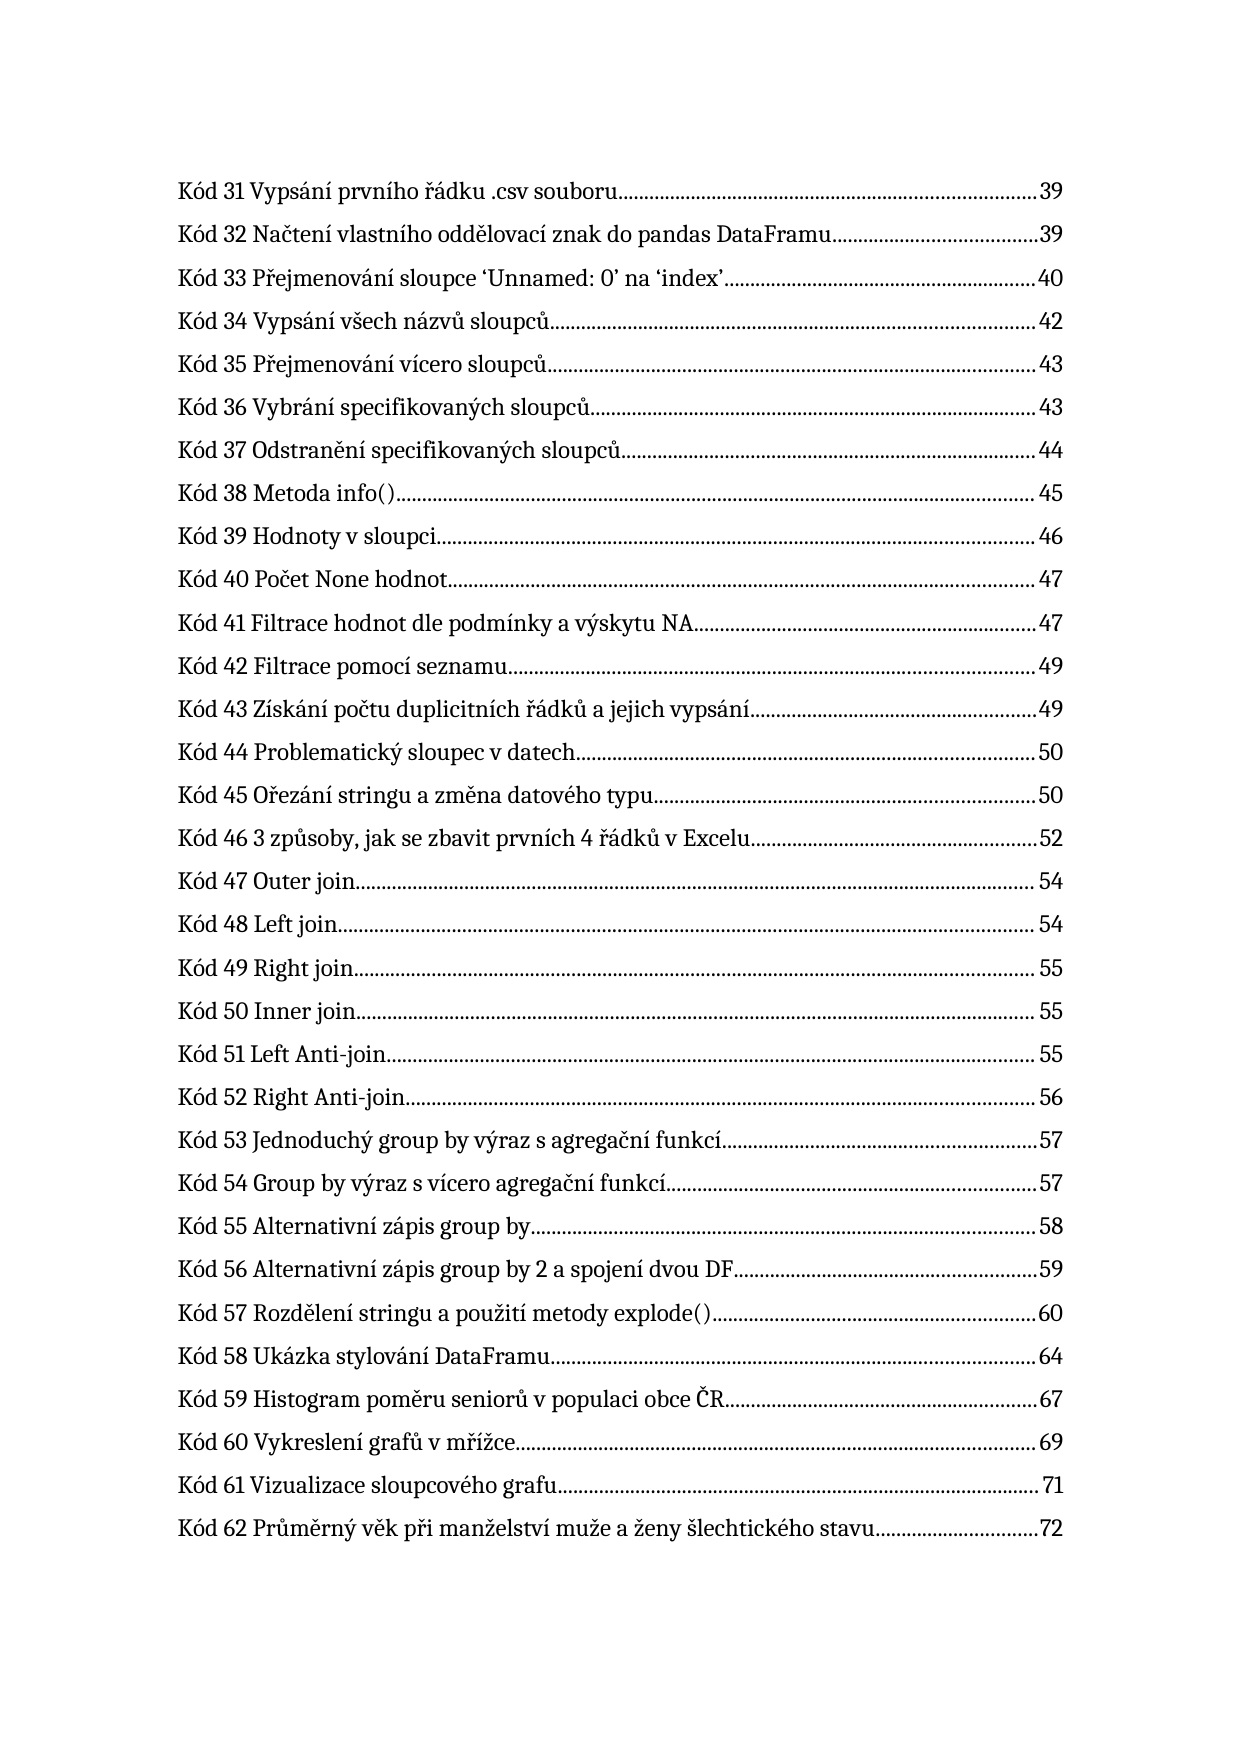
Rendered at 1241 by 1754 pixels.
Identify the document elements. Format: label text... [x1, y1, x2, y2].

text Kód 48 Left join 54 [177, 910, 1063, 939]
text Kód 32 Načtení vlastního oddělovací znak do pandas DataFramu 39 [177, 220, 1063, 249]
text Kód 45 Ořezání stringu a změna datového typu 50 [177, 781, 1063, 810]
text Kód 34 Vypsání všech názvů sloupců 42 [177, 307, 1063, 335]
text Kód 35 Přejmenování vícero sloupců 43 [177, 350, 1063, 378]
text Kód 47 Outer join 54 [177, 867, 1063, 896]
text Kód 33 Přejmenování sloupce ‘Unnamed: 0’ na ‘index’ 40 [177, 263, 1063, 292]
text Kód 59 Histogram poměru seniorů v populaci obce ČR 67 [177, 1385, 1063, 1413]
text Kód 62 Průměrný věk při manželství muže a ženy šlechtického stavu 72 [177, 1514, 1063, 1543]
text Kód 60 Vykreslení grafů v mřížce 69 [177, 1428, 1063, 1457]
text Kód 51 Left Anti-join 55 [177, 1040, 1063, 1068]
text Kód 46 3 způsoby, jak se zbavit prvních 4 řádků v Excelu 52 [177, 824, 1063, 853]
text Kód 38 Metoda info() 45 [177, 479, 1063, 508]
text Kód 49 Right join 55 [177, 953, 1063, 982]
text Kód 53 Jednoduchý group by výraz s agregační funkcí 57 [177, 1126, 1063, 1155]
text Kód 43 Získání počtu duplicitních řádků a jejich vypsání 49 [177, 695, 1063, 723]
text Kód 41 Filtrace hodnot dle podmínky a výskytu NA 47 [177, 608, 1063, 637]
text Kód 39 Hodnoty v sloupci 46 [177, 522, 1063, 551]
text Kód 37 Odstranění specifikovaných sloupců 44 [177, 436, 1063, 465]
text Kód 50 Inner join 55 [177, 997, 1063, 1025]
text Kód 31 Vypsání prvního řádku .csv souboru 39 [177, 177, 1063, 206]
text Kód 61 Vizualizace sloupcového grafu 71 [177, 1471, 1063, 1500]
text Kód 44 Problematický sloupec v datech 50 [177, 738, 1063, 767]
text Kód 57 Rozdělení stringu a použití metody explode() 60 [177, 1298, 1063, 1327]
text Kód 36 Vybrání specifikovaných sloupců 43 [177, 393, 1063, 422]
text Kód 58 Ukázka stylování DataFramu 64 [177, 1342, 1063, 1370]
text Kód 52 Right Anti-join 56 [177, 1083, 1063, 1112]
text Kód 42 Filtrace pomocí seznamu 49 [177, 652, 1063, 680]
text Kód 40 Počet None hodnot 47 [177, 565, 1063, 594]
text Kód 55 Alternativní zápis group by 58 [177, 1212, 1063, 1241]
text Kód 54 Group by výraz s vícero agregační funkcí 57 [177, 1169, 1063, 1198]
text Kód 56 Alternativní zápis group by 2 a spojení dvou DF 59 [177, 1255, 1063, 1284]
